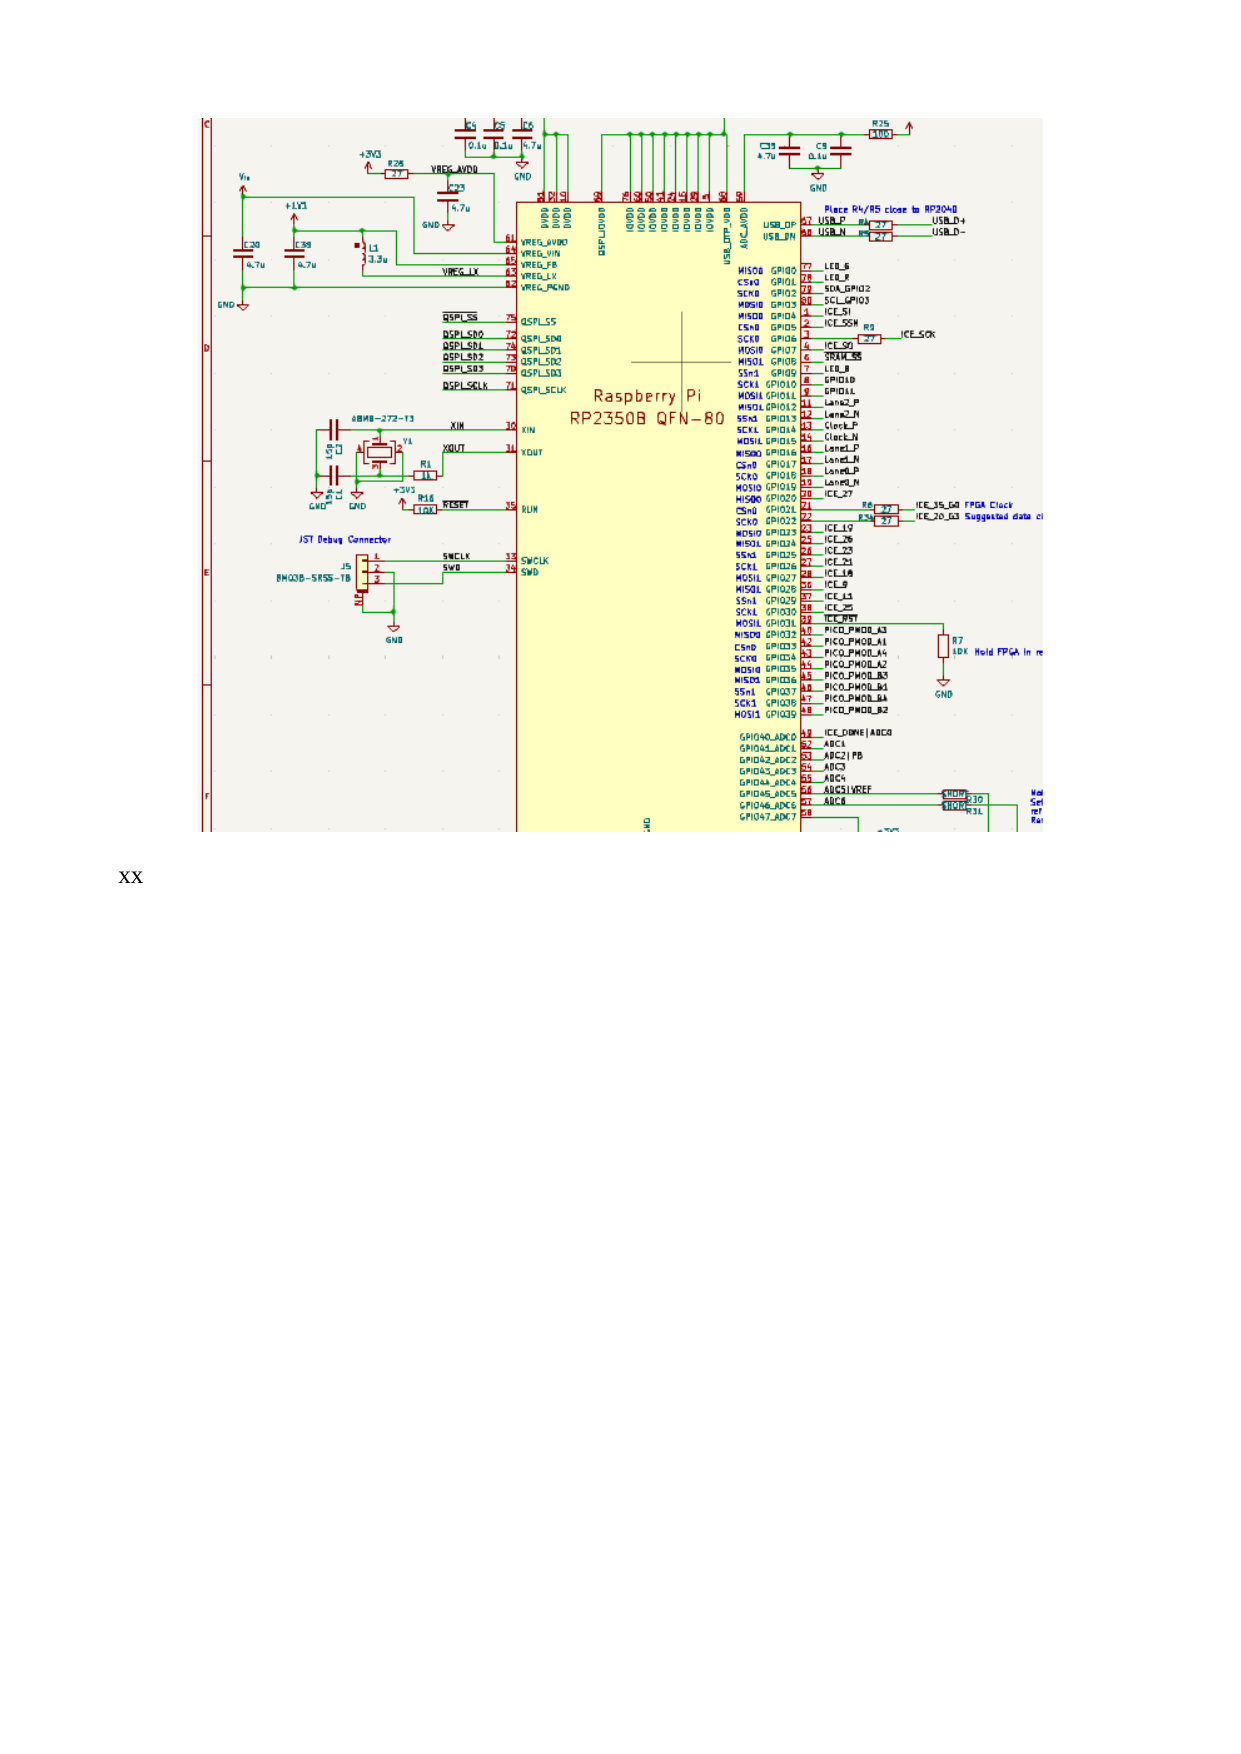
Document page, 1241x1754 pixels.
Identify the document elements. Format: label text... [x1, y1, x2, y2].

text xx [118, 861, 1122, 889]
picture [197, 118, 1043, 832]
